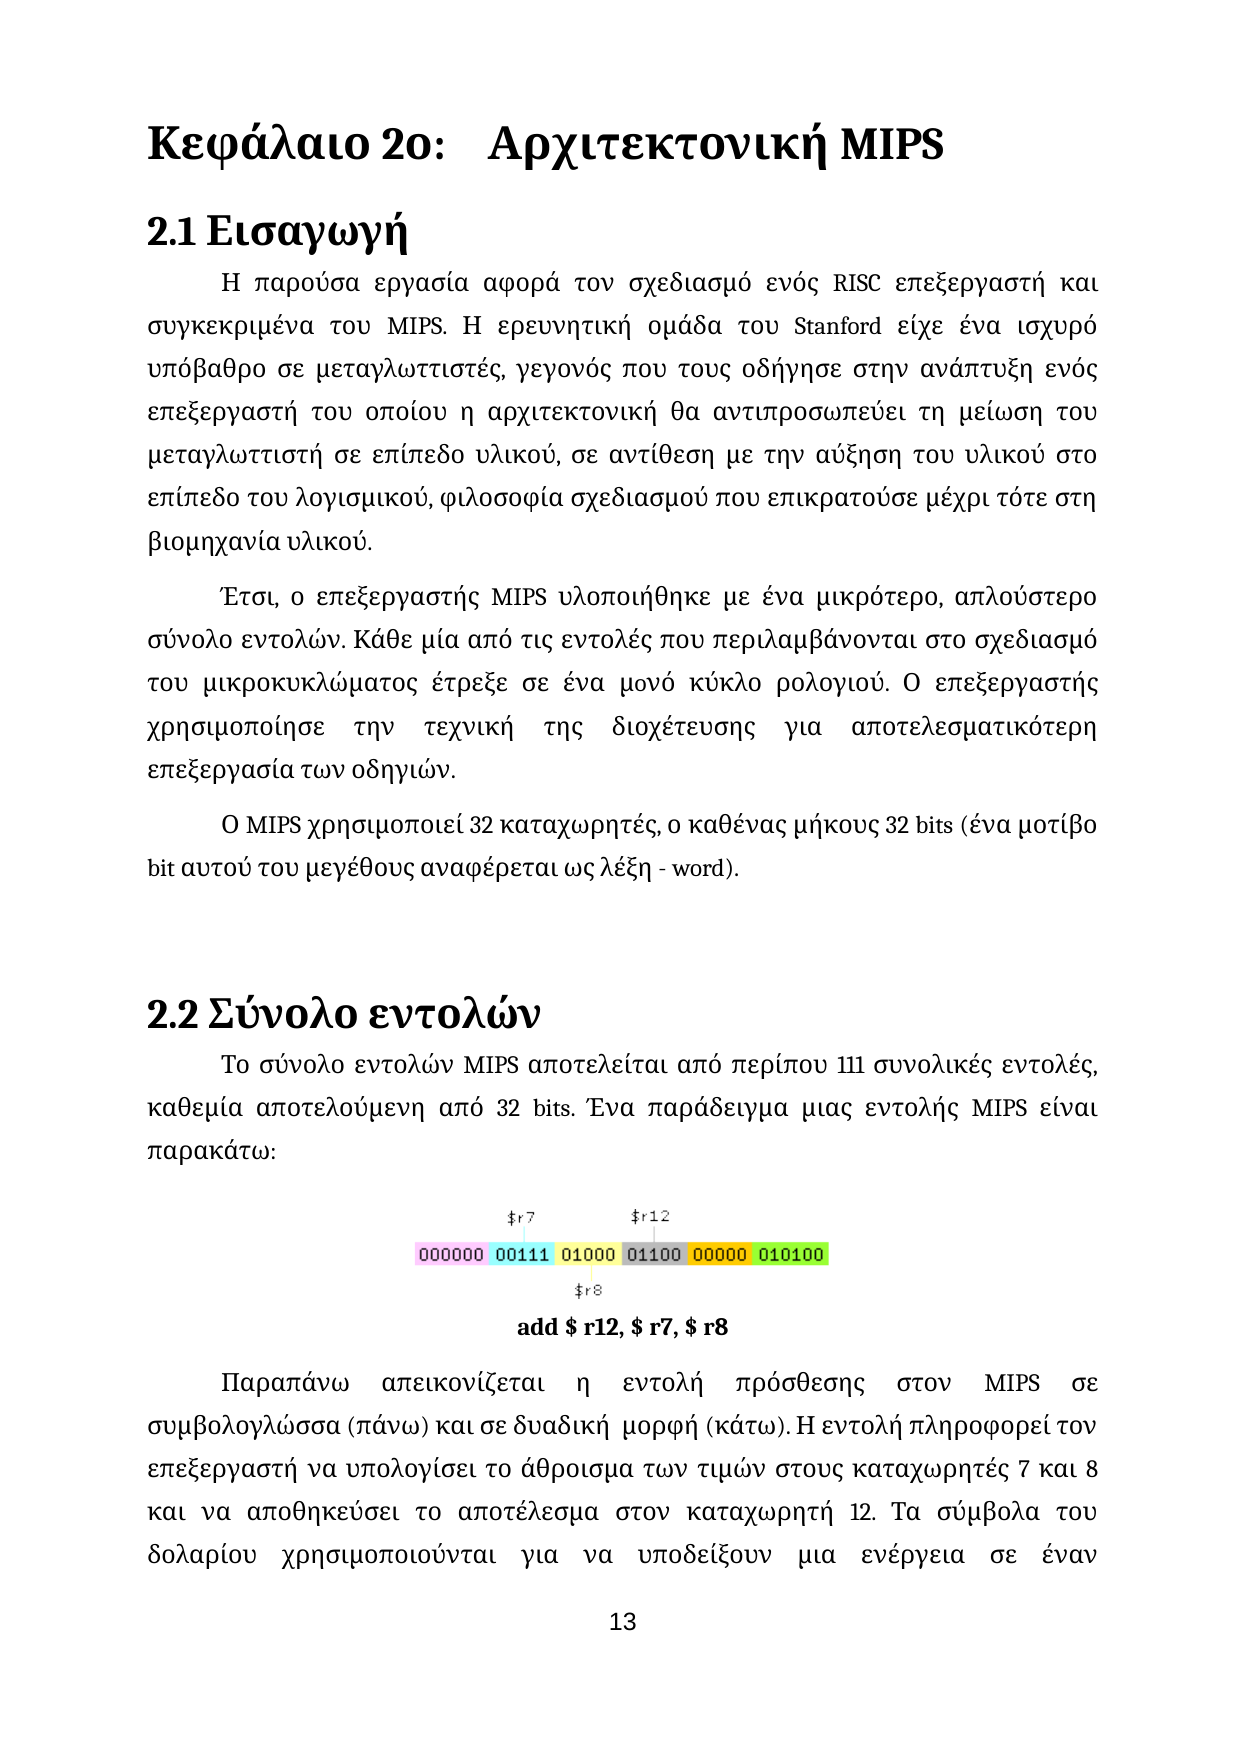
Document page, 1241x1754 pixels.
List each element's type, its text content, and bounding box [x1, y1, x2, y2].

subtitle Αρχιτεκτονική MIPS [147, 118, 1098, 171]
subtitle 2.2 Σύνολο εντολών [147, 991, 1098, 1038]
text Το σύνολο εντολών MIPS αποτελείται από περίπου 111 συνολικές εντολές, καθεμία αποτελούμενη από 32 bits. Ένα παράδειγμα μιας εντολής MIPS είναι παρακάτω: [147, 1051, 1098, 1166]
subtitle 2.1 Εισαγωγή [147, 208, 1098, 256]
text add $ r12, $ r7, $ r8 [147, 1193, 1098, 1342]
picture [414, 1209, 829, 1299]
text Ο MIPS χρησιμοποιεί 32 καταχωρητές, ο καθένας μήκους 32 bits (ένα μοτίβο bit αυτού του μεγέθους αναφέρεται ως λέξη - word). [147, 811, 1098, 883]
text Έτσι, ο επεξεργαστής MIPS υλοποιήθηκε με ένα μικρότερο, απλούστερο σύνολο εντολών. Κάθε μία από τις εντολές που περιλαμβάνονται στο σχεδιασμό του μικροκυκλώματος έτρεξε σε ένα μoνό κύκλο ρολογιού. Ο επεξεργαστής χρησιμοποίησε την τεχνική της διοχέτευσης για αποτελεσματικότερη επεξεργασία των οδηγιών. [147, 583, 1098, 784]
text Η παρούσα εργασία αφορά τον σχεδιασμό ενός RISC επεξεργαστή και συγκεκριμένα του MIPS. Η ερευνητική ομάδα του Stanford είχε ένα ισχυρό υπόβαθρο σε μεταγλωττιστές, γεγονός που τους οδήγησε στην ανάπτυξη ενός επεξεργαστή του οποίου η αρχιτεκτονική θα αντιπροσωπεύει τη μείωση του μεταγλωττιστή σε επίπεδο υλικού, σε αντίθεση με την αύξηση του υλικού στο επίπεδο του λογισμικού, φιλοσοφία σχεδιασμού που επικρατούσε μέχρι τότε στη βιομηχανία υλικού. [147, 269, 1098, 556]
text Παραπάνω απεικονίζεται η εντολή πρόσθεσης στον MIPS σε συμβολογλώσσα (πάνω) και σε δυαδική μορφή (κάτω). Η εντολή πληροφορεί τον επεξεργαστή να υπολογίσει το άθροισμα των τιμών στους καταχωρητές 7 και 8 και να αποθηκεύσει το αποτέλεσμα στον καταχωρητή 12. Τα σύμβολα του δολαρίου χρησιμοποιούνται για να υποδείξουν μια ενέργεια σε έναν [147, 1368, 1098, 1570]
